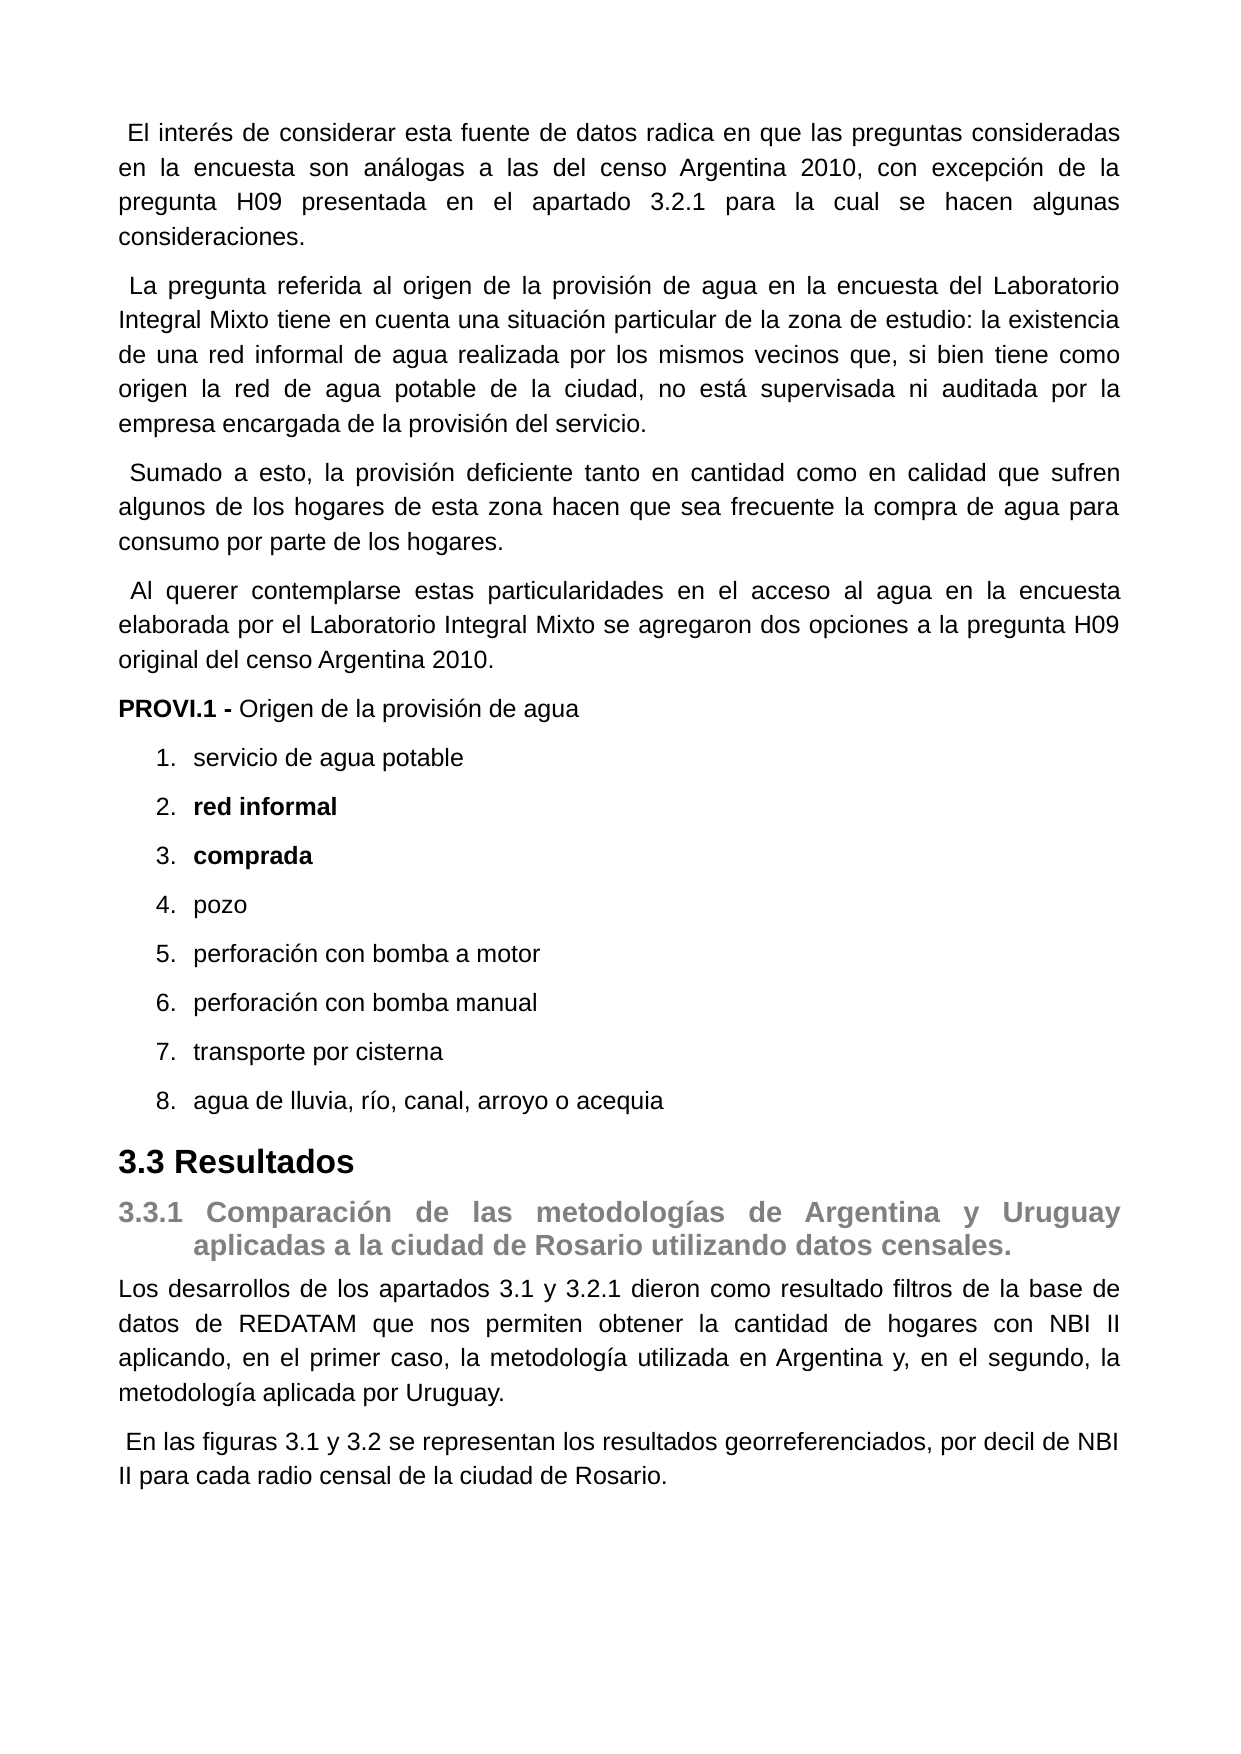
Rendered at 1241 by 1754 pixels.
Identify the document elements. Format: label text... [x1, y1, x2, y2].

text Los desarrollos de los apartados 3.1 y 3.2.1 dieron como resultado filtros de la base de datos de REDATAM que nos permiten obtener la cantidad de hogares con NBI II aplicando, en el primer caso, la metodología utilizada en Argentina y, en el segundo, la metodología aplicada por Uruguay. [118, 1274, 1122, 1406]
list perforación con bomba a motor [156, 939, 1122, 968]
text La pregunta referida al origen de la provisión de agua en la encuesta del Laboratorio Integral Mixto tiene en cuenta una situación particular de la zona de estudio: la existencia de una red informal de agua realizada por los mismos vecinos que, si bien tiene como origen la red de agua potable de la ciudad, no está supervisada ni auditada por la empresa encargada de la provisión del servicio. [118, 271, 1122, 437]
text PROVI.1 - Origen de la provisión de agua [118, 694, 1122, 722]
list pozo [156, 890, 1122, 919]
list agua de lluvia, río, canal, arroyo o acequia [156, 1086, 1122, 1115]
text En las figuras 3.1 y 3.2 se representan los resultados georreferenciados, por decil de NBI II para cada radio censal de la ciudad de Rosario. [118, 1427, 1122, 1490]
list comprada [156, 841, 1122, 869]
list servicio de agua potable [156, 743, 1122, 771]
list transporte por cisterna [156, 1037, 1122, 1066]
text Sumado a esto, la provisión deficiente tanto en cantidad como en calidad que sufren algunos de los hogares de esta zona hacen que sea frecuente la compra de agua para consumo por parte de los hogares. [118, 458, 1122, 555]
text El interés de considerar esta fuente de datos radica en que las preguntas consideradas en la encuesta son análogas a las del censo Argentina 2010, con excepción de la pregunta H09 presentada en el apartado 3.2.1 para la cual se hacen algunas consideraciones. [118, 118, 1122, 250]
subtitle 3.3.1 Comparación de las metodologías de Argentina y Uruguay aplicadas a la ciudad de Rosario utilizando datos censales. [118, 1195, 1122, 1262]
list perforación con bomba manual [156, 988, 1122, 1017]
list red informal [156, 792, 1122, 821]
text Al querer contemplarse estas particularidades en el acceso al agua en la encuesta elaborada por el Laboratorio Integral Mixto se agregaron dos opciones a la pregunta H09 original del censo Argentina 2010. [118, 576, 1122, 673]
subtitle 3.3 Resultados [118, 1141, 1122, 1180]
